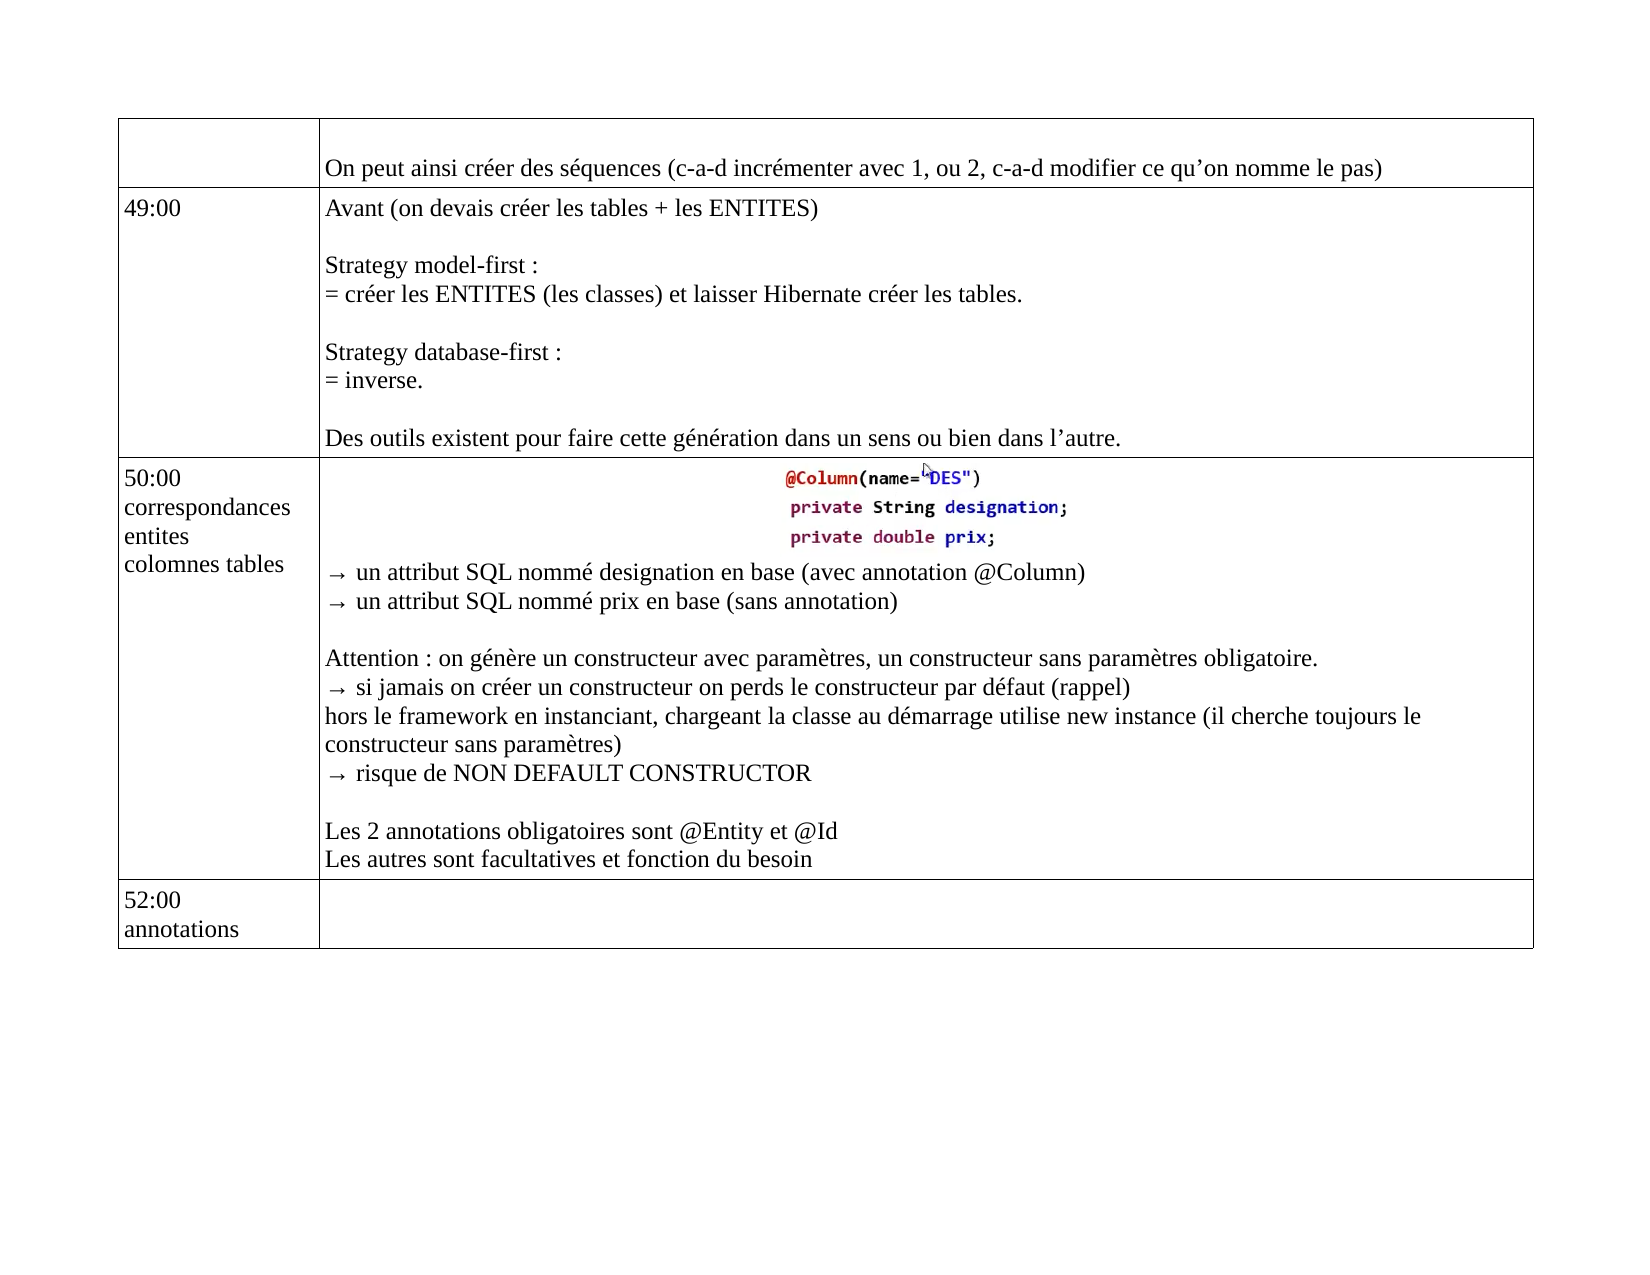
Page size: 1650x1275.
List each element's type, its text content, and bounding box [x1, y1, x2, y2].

table_cell 50:00 correspondances entites colomnes tables [119, 458, 319, 879]
table_cell 49:00 [119, 188, 319, 457]
table_cell [320, 880, 1533, 948]
table_cell Avant (on devais créer les tables + les ENTITES) Strategy model-first : = créer les ENTITES (les classes) et laisser Hibernate créer les tables. Strategy database-first : = inverse. Des outils existent pour faire cette génération dans un sens ou bien dans l’autre. [320, 188, 1533, 457]
table_cell → un attribut SQL nommé designation en base (avec annotation @Column) → un attribut SQL nommé prix en base (sans annotation) Attention : on génère un constructeur avec paramètres, un constructeur sans paramètres obligatoire. → si jamais on créer un constructeur on perds le constructeur par défaut (rappel) hors le framework en instanciant, chargeant la classe au démarrage utilise new instance (il cherche toujours le constructeur sans paramètres) → risque de NON DEFAULT CONSTRUCTOR Les 2 annotations obligatoires sont @Entity et @Id Les autres sont facultatives et fonction du besoin [320, 458, 1533, 879]
picture [779, 463, 1072, 557]
table_cell 52:00 annotations [119, 880, 319, 948]
table_cell [119, 119, 319, 187]
table_cell On peut ainsi créer des séquences (c-a-d incrémenter avec 1, ou 2, c-a-d modifier ce qu’on nomme le pas) [320, 119, 1533, 187]
